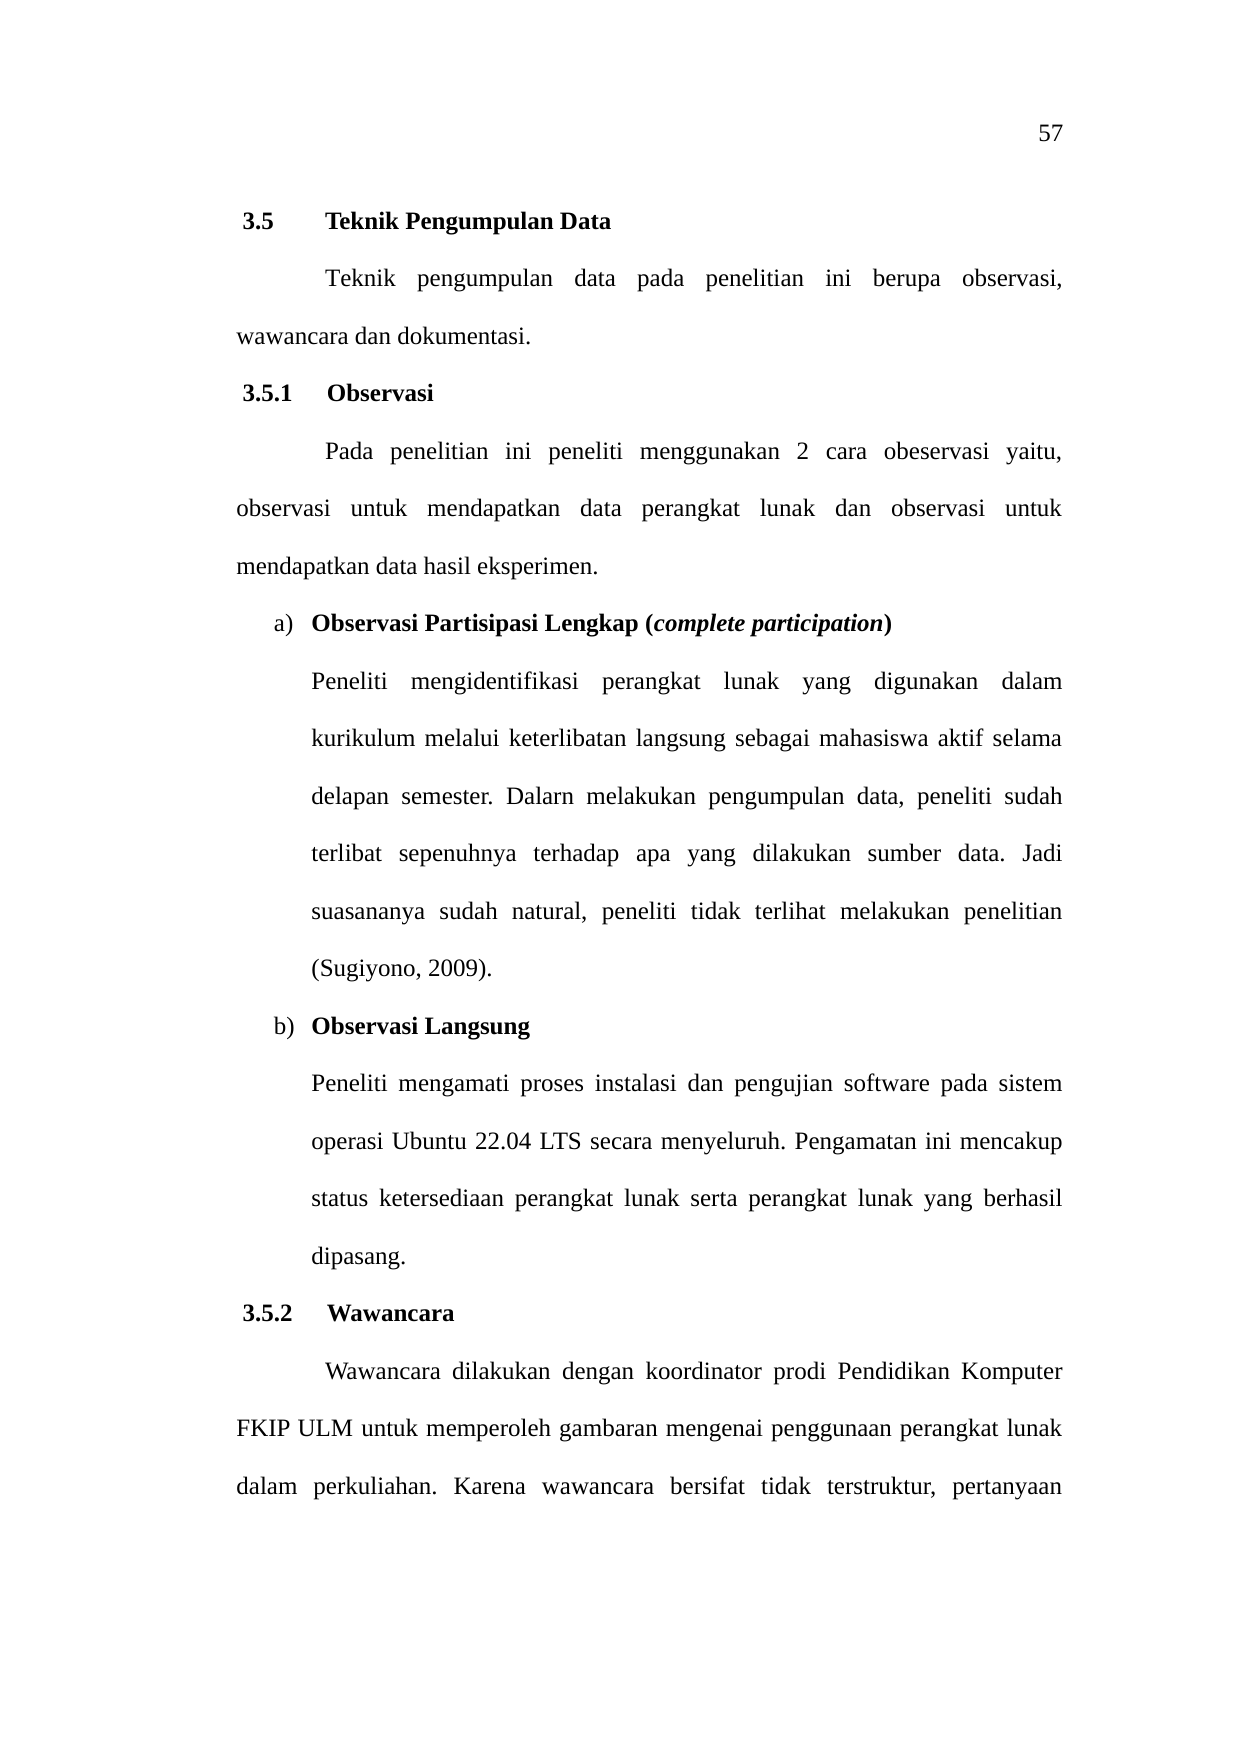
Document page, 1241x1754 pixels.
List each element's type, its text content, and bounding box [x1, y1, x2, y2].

list Observasi Partisipasi Lengkap (complete participation) [274, 608, 1063, 637]
list Peneliti mengidentifikasi perangkat lunak yang digunakan dalam kurikulum melalui keterlibatan langsung sebagai mahasiswa aktif selama delapan semester. Dalarn melakukan pengumpulan data, peneliti sudah terlibat sepenuhnya terhadap apa yang dilakukan sumber data. Jadi suasananya sudah natural, peneliti tidak terlihat melakukan penelitian (Sugiyono, 2009). [274, 666, 1063, 982]
subtitle Teknik Pengumpulan Data [236, 206, 1063, 235]
subtitle Wawancara [236, 1298, 1063, 1327]
text Pada penelitian ini peneliti menggunakan 2 cara obeservasi yaitu, observasi untuk mendapatkan data perangkat lunak dan observasi untuk mendapatkan data hasil eksperimen. [236, 436, 1063, 580]
subtitle Observasi [236, 378, 1063, 407]
text Teknik pengumpulan data pada penelitian ini berupa observasi, wawancara dan dokumentasi. [236, 263, 1063, 350]
list Peneliti mengamati proses instalasi dan pengujian software pada sistem operasi Ubuntu 22.04 LTS secara menyeluruh. Pengamatan ini mencakup status ketersediaan perangkat lunak serta perangkat lunak yang berhasil dipasang. [274, 1068, 1063, 1270]
text Wawancara dilakukan dengan koordinator prodi Pendidikan Komputer FKIP ULM untuk memperoleh gambaran mengenai penggunaan perangkat lunak dalam perkuliahan. Karena wawancara bersifat tidak terstruktur, pertanyaan [236, 1356, 1063, 1500]
list Observasi Langsung [274, 1011, 1063, 1040]
